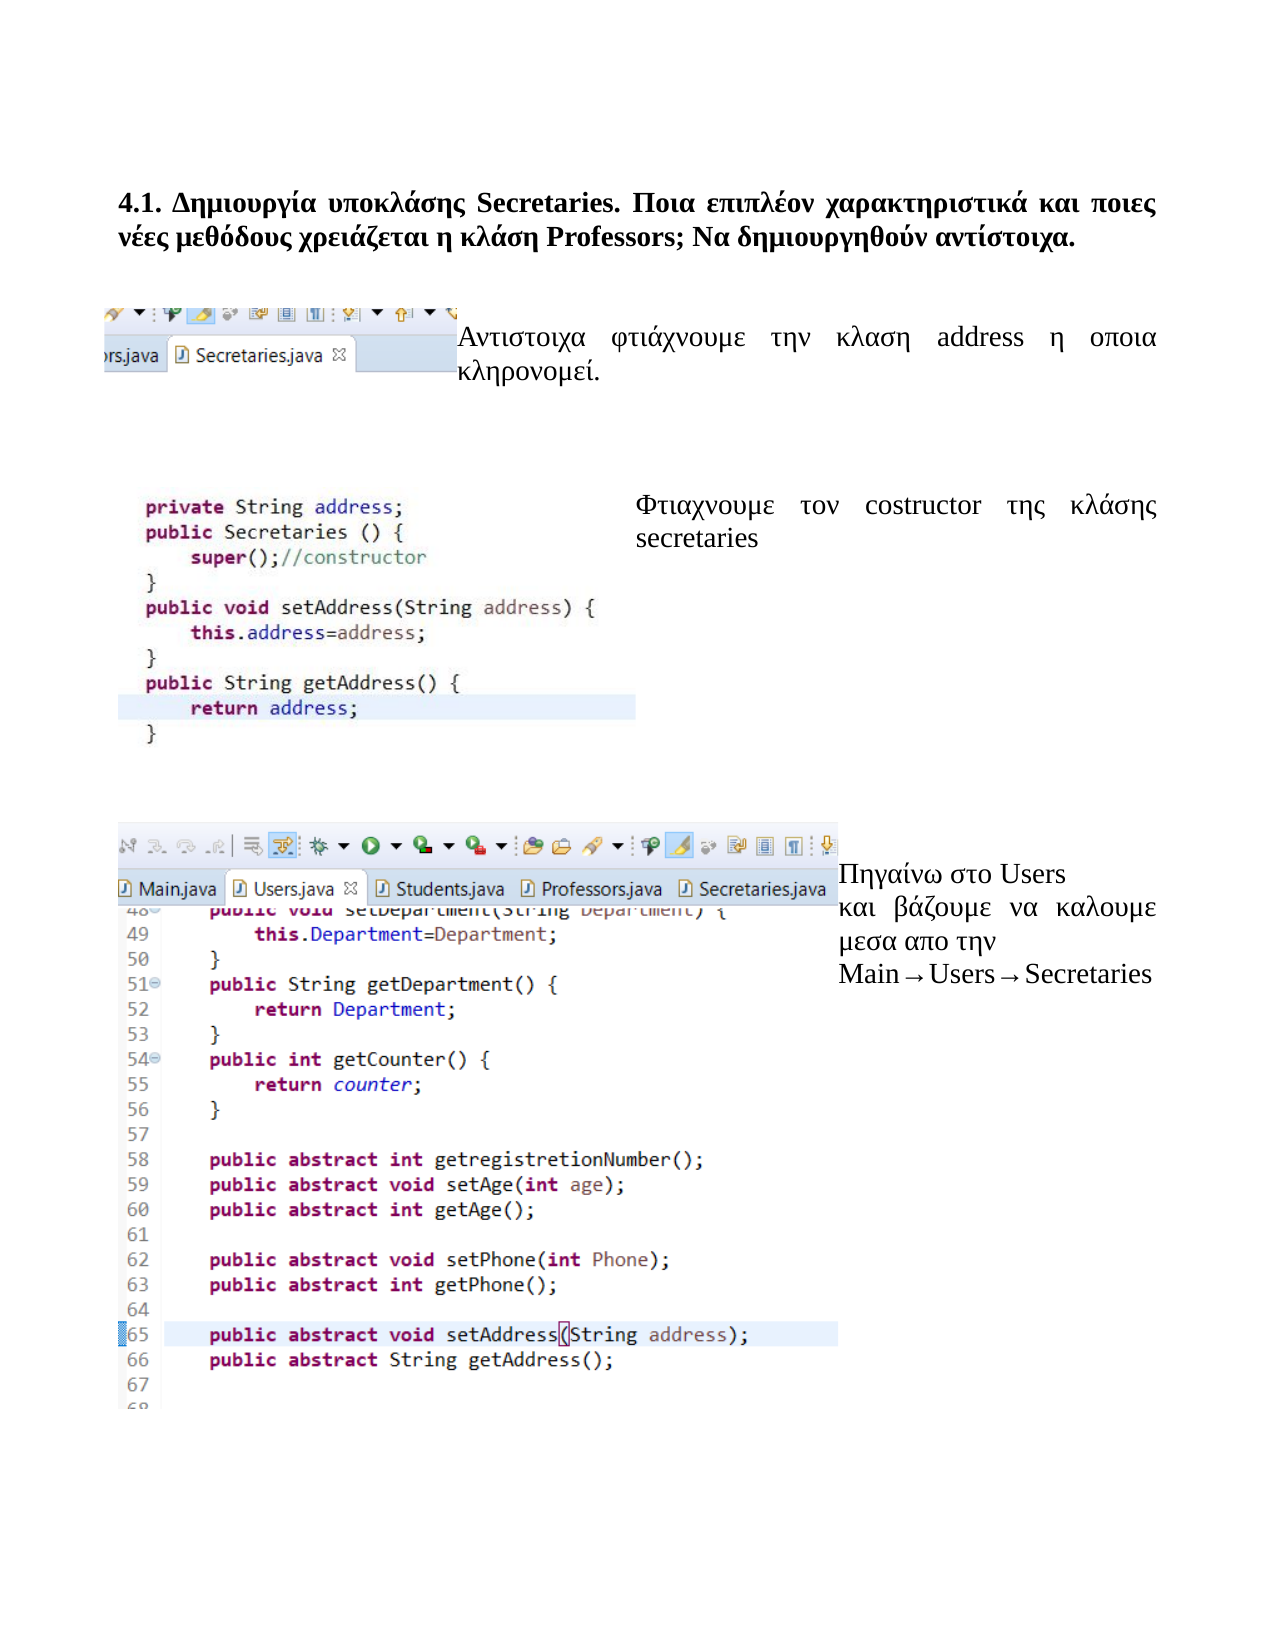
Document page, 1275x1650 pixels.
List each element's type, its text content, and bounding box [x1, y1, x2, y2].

text 4.1. Δημιουργία υποκλάσης Secretaries. Ποια επιπλέον χαρακτηριστικά και ποιες νέες μεθόδους χρειάζεται η κλάση Professors; Να δημιουργηθούν αντίστοιχα. [118, 185, 1157, 252]
picture [104, 308, 457, 424]
picture [118, 822, 839, 1409]
text Αντιστοιχα φτιάχνουμε την κλαση address η οποια κληρονομεί. [457, 319, 1157, 386]
text και βάζουμε να καλουμε μεσα απο την [839, 889, 1157, 957]
text Main→Users→Secretaries [839, 957, 1157, 990]
picture [118, 487, 636, 770]
text Πηγαίνω στο Users [839, 856, 1157, 889]
text Φτιαχνουμε τον costructor της κλάσης secretaries [636, 487, 1157, 554]
